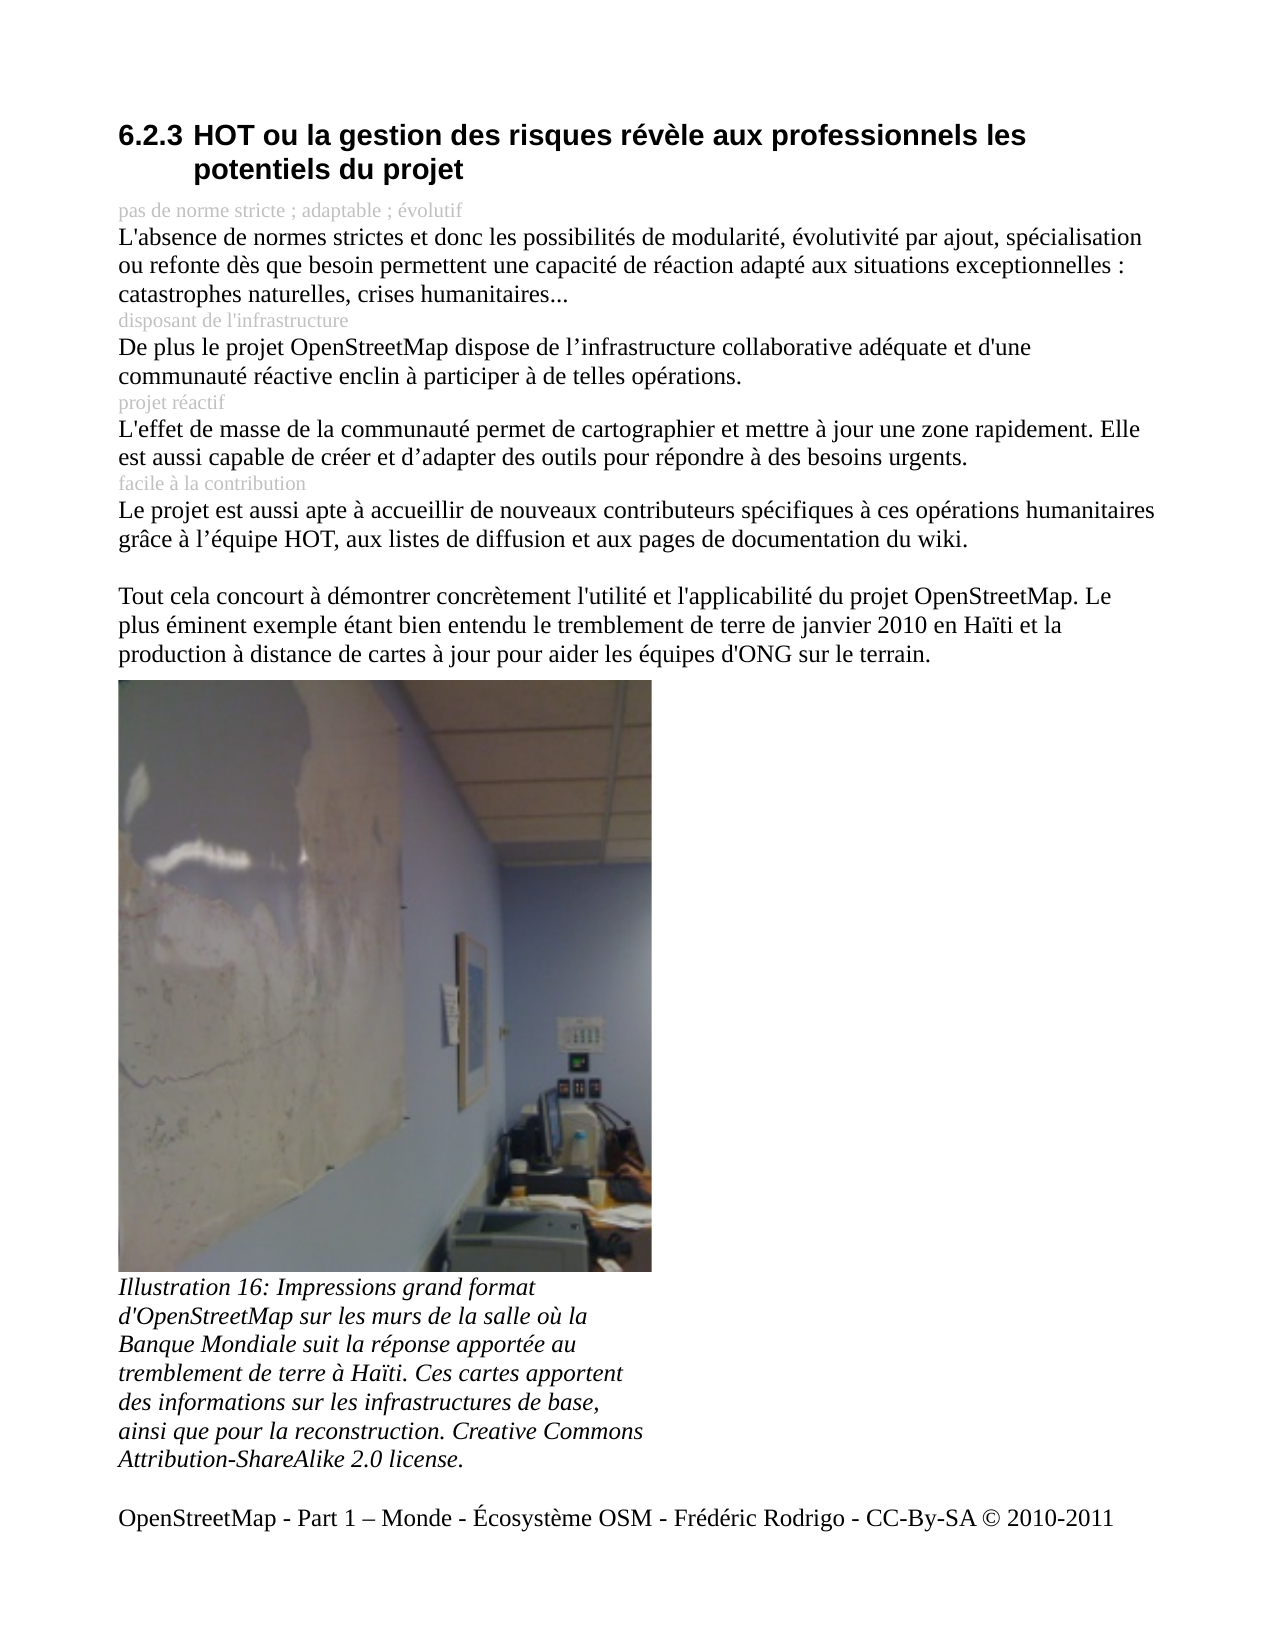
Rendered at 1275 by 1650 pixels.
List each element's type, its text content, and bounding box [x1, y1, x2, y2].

text pas de norme stricte ; adaptable ; évolutif [118, 198, 1157, 222]
text disposant de l'infrastructure [118, 308, 1157, 332]
text projet réactif [118, 389, 1157, 414]
subtitle HOT ou la gestion des risques révèle aux professionnels les potentiels du projet [118, 118, 1157, 185]
text facile à la contribution [118, 471, 1157, 495]
picture [118, 680, 652, 1272]
text L'effet de masse de la communauté permet de cartographier et mettre à jour une zone rapidement. Elle est aussi capable de créer et d’adapter des outils pour répondre à des besoins urgents. [118, 414, 1157, 471]
text Le projet est aussi apte à accueillir de nouveaux contributeurs spécifiques à ces opérations humanitaires grâce à l’équipe HOT, aux listes de diffusion et aux pages de documentation du wiki. [118, 495, 1157, 553]
text Illustration 16: Impressions grand format d'OpenStreetMap sur les murs de la salle où la Banque Mondiale suit la réponse apportée au tremblement de terre à Haïti. Ces cartes apportent des informations sur les infrastructures de base, ainsi que pour la reconstruction. Creative Commons Attribution-ShareAlike 2.0 license. [118, 1272, 651, 1473]
text De plus le projet OpenStreetMap dispose de l’infrastructure collaborative adéquate et d'une communauté réactive enclin à participer à de telles opérations. [118, 332, 1157, 389]
text L'absence de normes strictes et donc les possibilités de modularité, évolutivité par ajout, spécialisation ou refonte dès que besoin permettent une capacité de réaction adapté aux situations exceptionnelles : catastrophes naturelles, crises humanitaires... [118, 222, 1157, 308]
text Tout cela concourt à démontrer concrètement l'utilité et l'applicabilité du projet OpenStreetMap. Le plus éminent exemple étant bien entendu le tremblement de terre de janvier 2010 en Haïti et la production à distance de cartes à jour pour aider les équipes d'ONG sur le terrain. [118, 581, 1157, 668]
